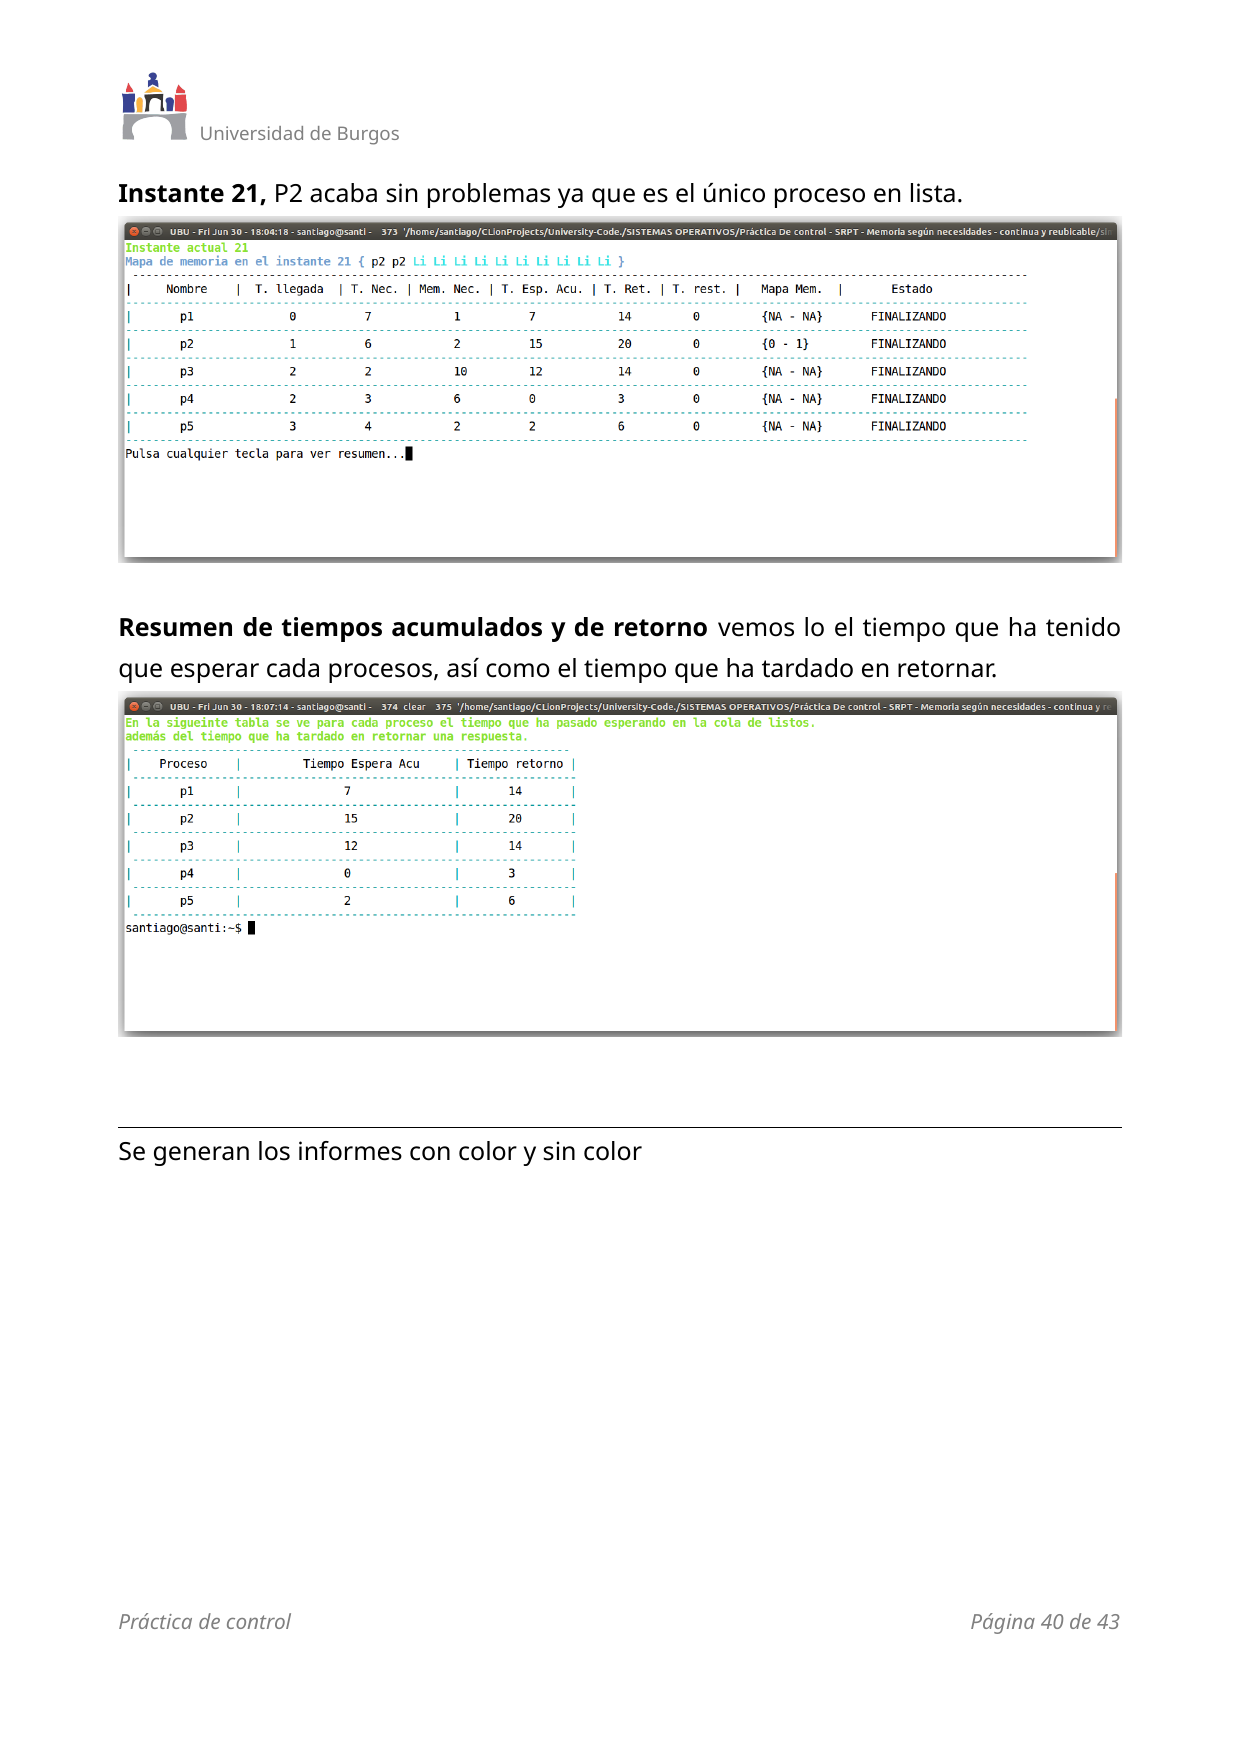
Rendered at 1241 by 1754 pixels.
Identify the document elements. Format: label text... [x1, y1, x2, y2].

picture [118, 216, 1123, 563]
picture [118, 691, 1123, 1037]
text Resumen de tiempos acumulados y de retorno vemos lo el tiempo que ha tenido que esperar cada procesos, así como el tiempo que ha tardado en retornar. [118, 610, 1122, 685]
text Se generan los informes con color y sin color [118, 1134, 1122, 1168]
text Instante 21, P2 acaba sin problemas ya que es el único proceso en lista. [118, 176, 1122, 210]
picture [117, 72, 189, 142]
